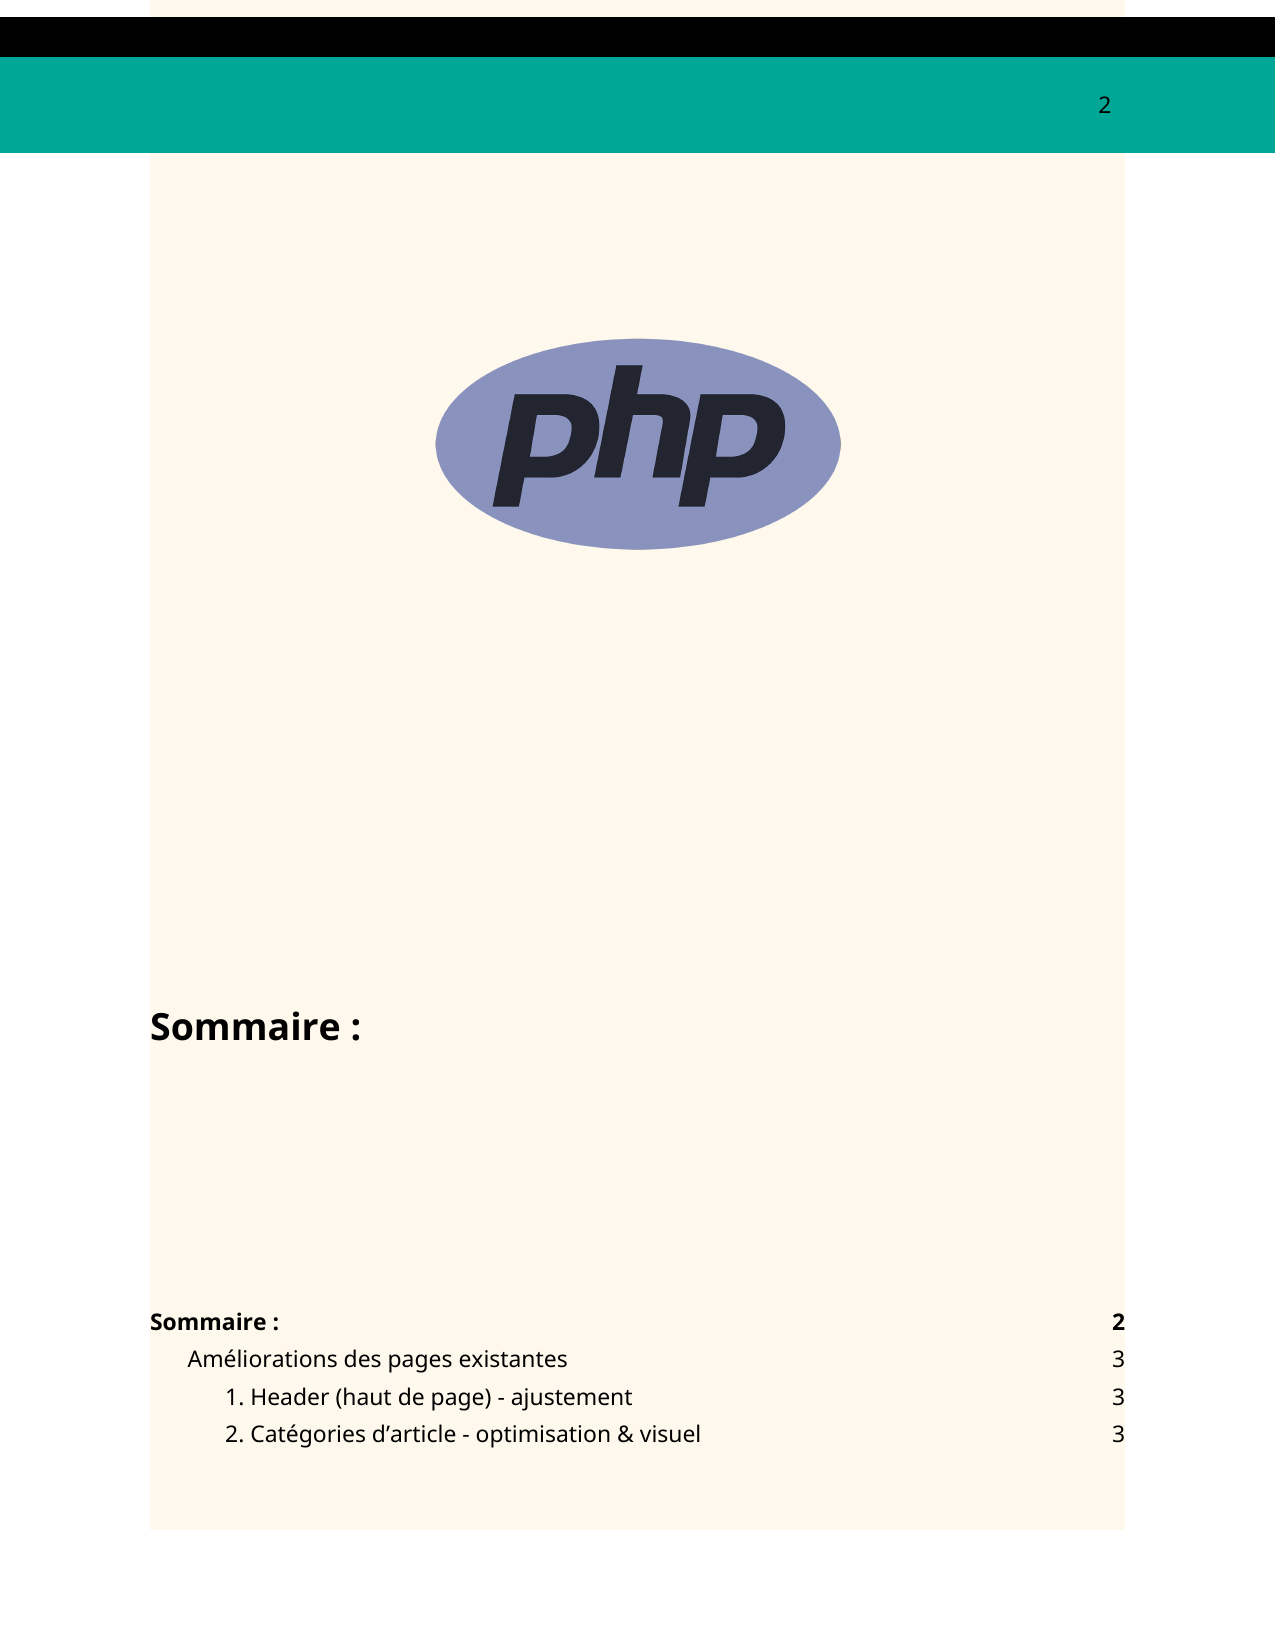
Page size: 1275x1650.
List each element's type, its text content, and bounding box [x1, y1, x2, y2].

text 1. Header (haut de page) - ajustement 3 [225, 1381, 1127, 1412]
text Sommaire : 2 [150, 1306, 1127, 1337]
text Améliorations des pages existantes 3 [187, 1343, 1127, 1375]
picture [368, 170, 908, 709]
subtitle Sommaire : [150, 1001, 1125, 1052]
text 2. Catégories d’article - optimisation & visuel 3 [225, 1418, 1127, 1450]
